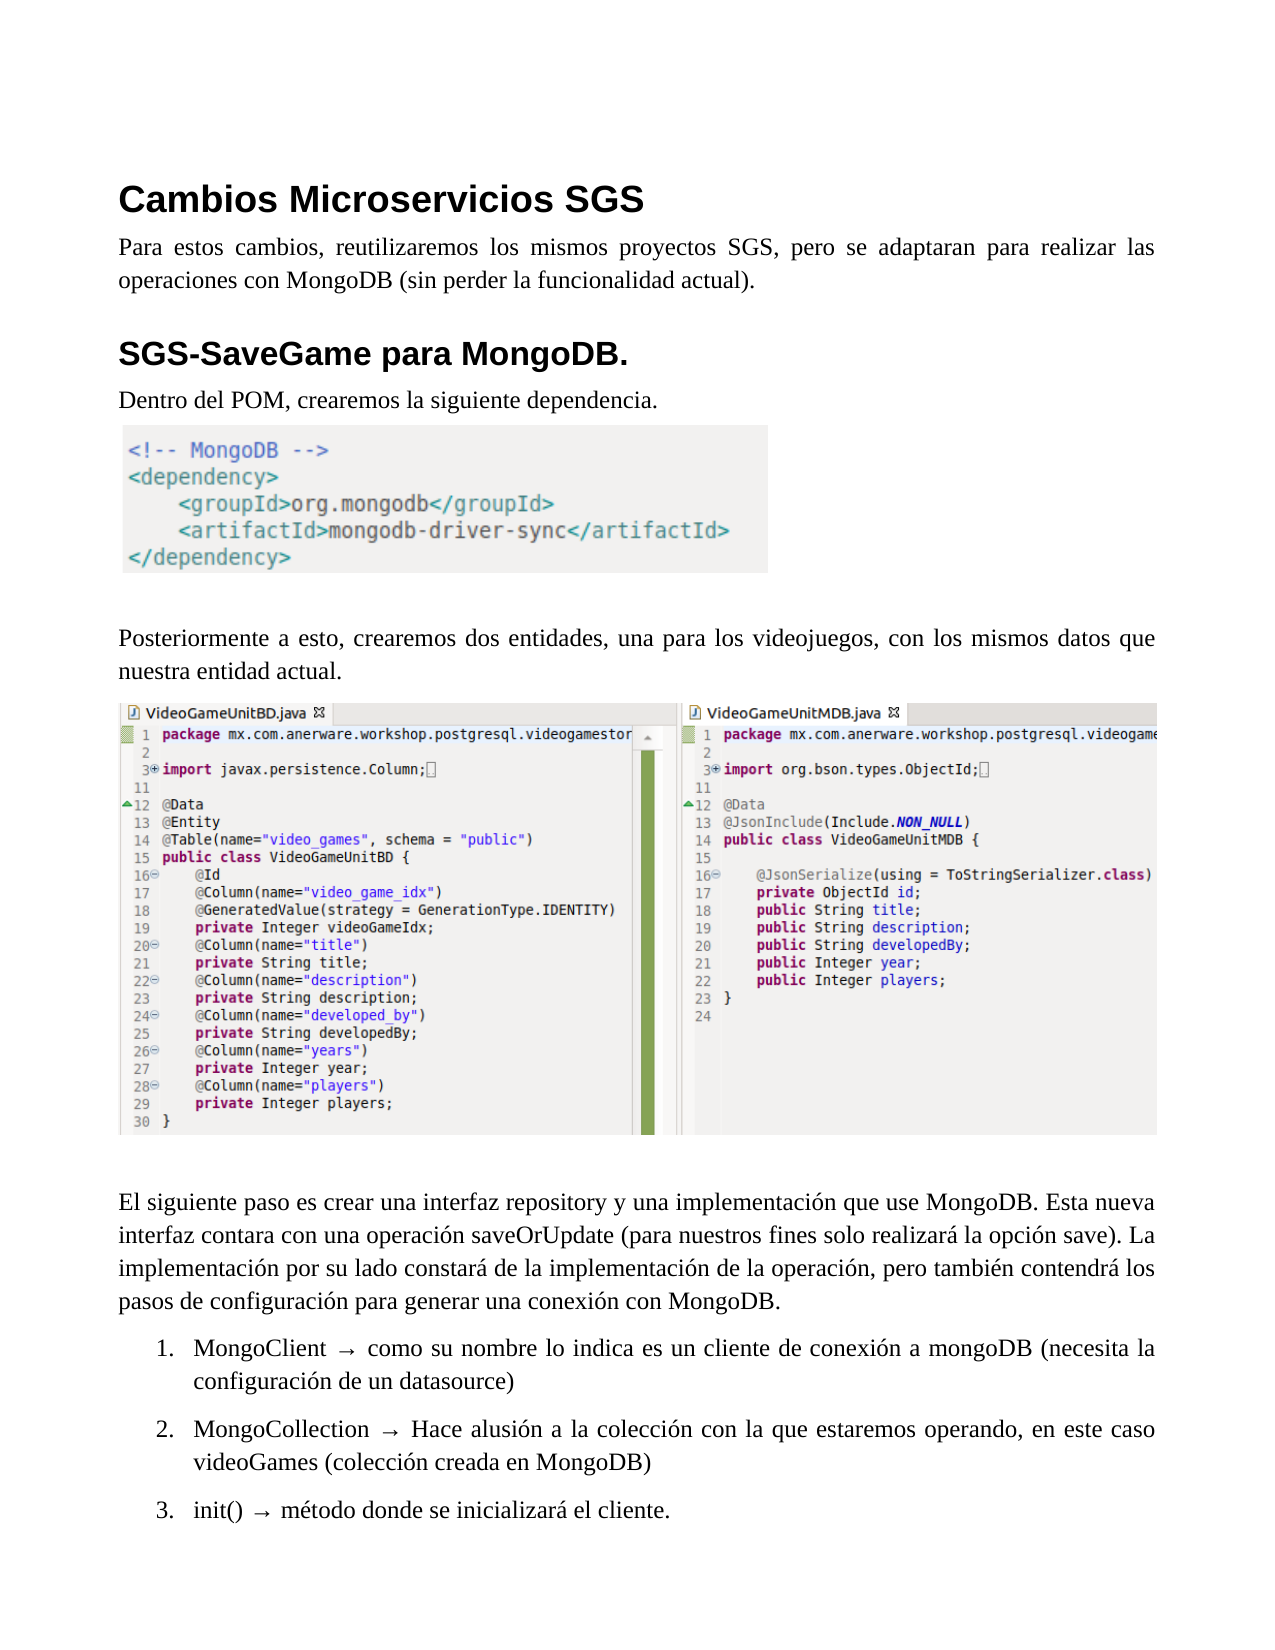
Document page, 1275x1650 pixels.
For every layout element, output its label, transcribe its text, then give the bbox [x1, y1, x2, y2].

subtitle SGS-SaveGame para MongoDB. [118, 334, 1157, 373]
text Para estos cambios, reutilizaremos los mismos proyectos SGS, pero se adaptaran para realizar las operaciones con MongoDB (sin perder la funcionalidad actual). [118, 232, 1157, 294]
list MongoCollection → Hace alusión a la colección con la que estaremos operando, en este caso videoGames (colección creada en MongoDB) [156, 1414, 1157, 1476]
picture [118, 703, 1157, 1135]
list MongoClient → como su nombre lo indica es un cliente de conexión a mongoDB (necesita la configuración de un datasource) [156, 1333, 1157, 1395]
text Posteriormente a esto, crearemos dos entidades, una para los videojuegos, con los mismos datos que nuestra entidad actual. [118, 623, 1157, 685]
text Dentro del POM, crearemos la siguiente dependencia. [118, 385, 1157, 414]
subtitle Cambios Microservicios SGS [118, 176, 1157, 220]
picture [122, 425, 768, 573]
text El siguiente paso es crear una interfaz repository y una implementación que use MongoDB. Esta nueva interfaz contara con una operación saveOrUpdate (para nuestros fines solo realizará la opción save). La implementación por su lado constará de la implementación de la operación, pero también contendrá los pasos de configuración para generar una conexión con MongoDB. [118, 1187, 1157, 1314]
list init() → método donde se inicializará el cliente. [156, 1495, 1157, 1523]
